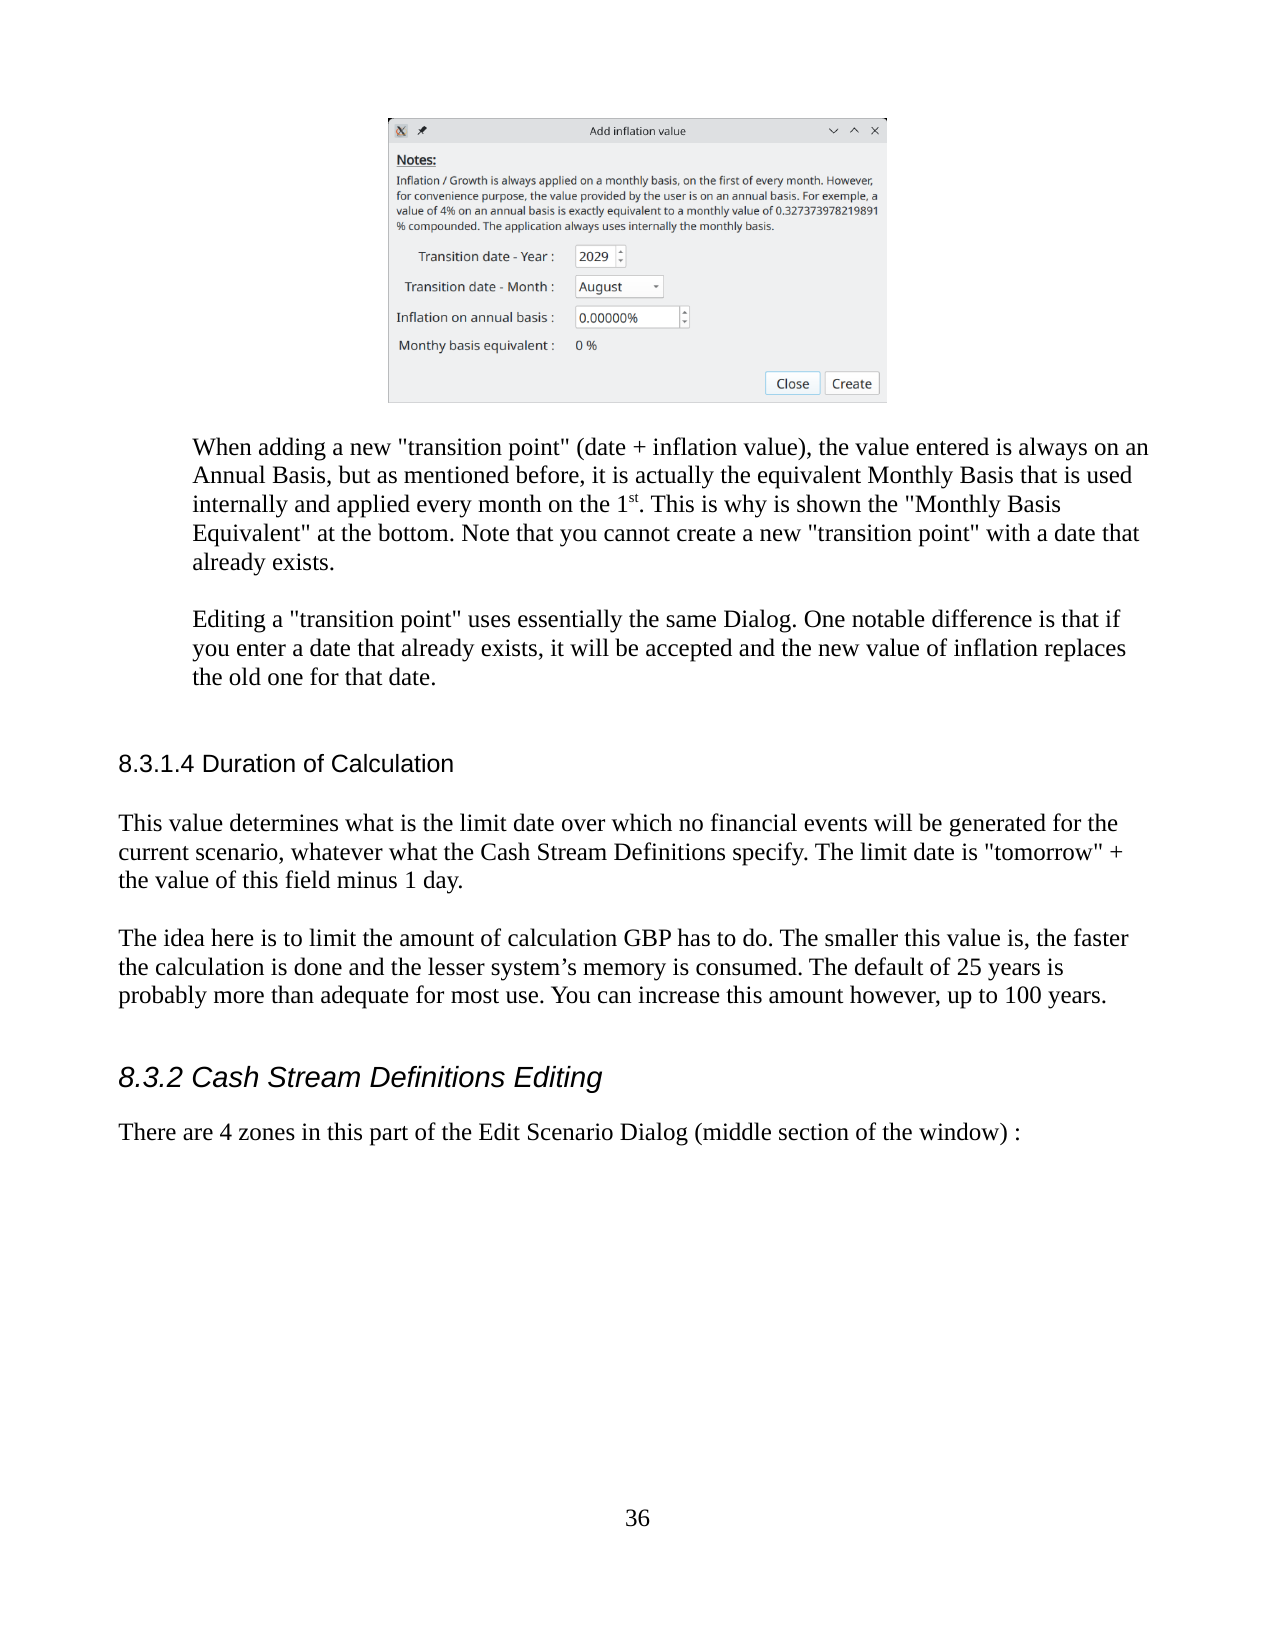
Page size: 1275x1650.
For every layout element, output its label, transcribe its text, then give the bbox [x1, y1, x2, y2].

text When adding a new "transition point" (date + inflation value), the value entered is always on an Annual Basis, but as mentioned before, it is actually the equivalent Monthly Basis that is used internally and applied every month on the 1st. This is why is shown the "Monthly Basis Equivalent" at the bottom. Note that you cannot create a new "transition point" with a date that already exists. [192, 432, 1157, 576]
text The idea here is to limit the amount of calculation GBP has to do. The smaller this value is, the faster the calculation is done and the lesser system’s memory is consumed. The default of 25 years is probably more than adequate for most use. You can increase this amount however, up to 100 years. [118, 923, 1157, 1009]
text There are 4 zones in this part of the Edit Scenario Dialog (middle section of the window) : [118, 1117, 1157, 1145]
subtitle Duration of Calculation [118, 749, 1157, 778]
text Editing a "transition point" uses essentially the same Dialog. One notable difference is that if you enter a date that already exists, it will be accepted and the new value of inflation replaces the old one for that date. [192, 604, 1157, 691]
subtitle Cash Stream Definitions Editing [118, 1061, 1157, 1094]
text This value determines what is the limit date over which no financial events will be generated for the current scenario, whatever what the Cash Stream Definitions specify. The limit date is "tomorrow" + the value of this field minus 1 day. [118, 808, 1157, 894]
picture [388, 118, 887, 403]
